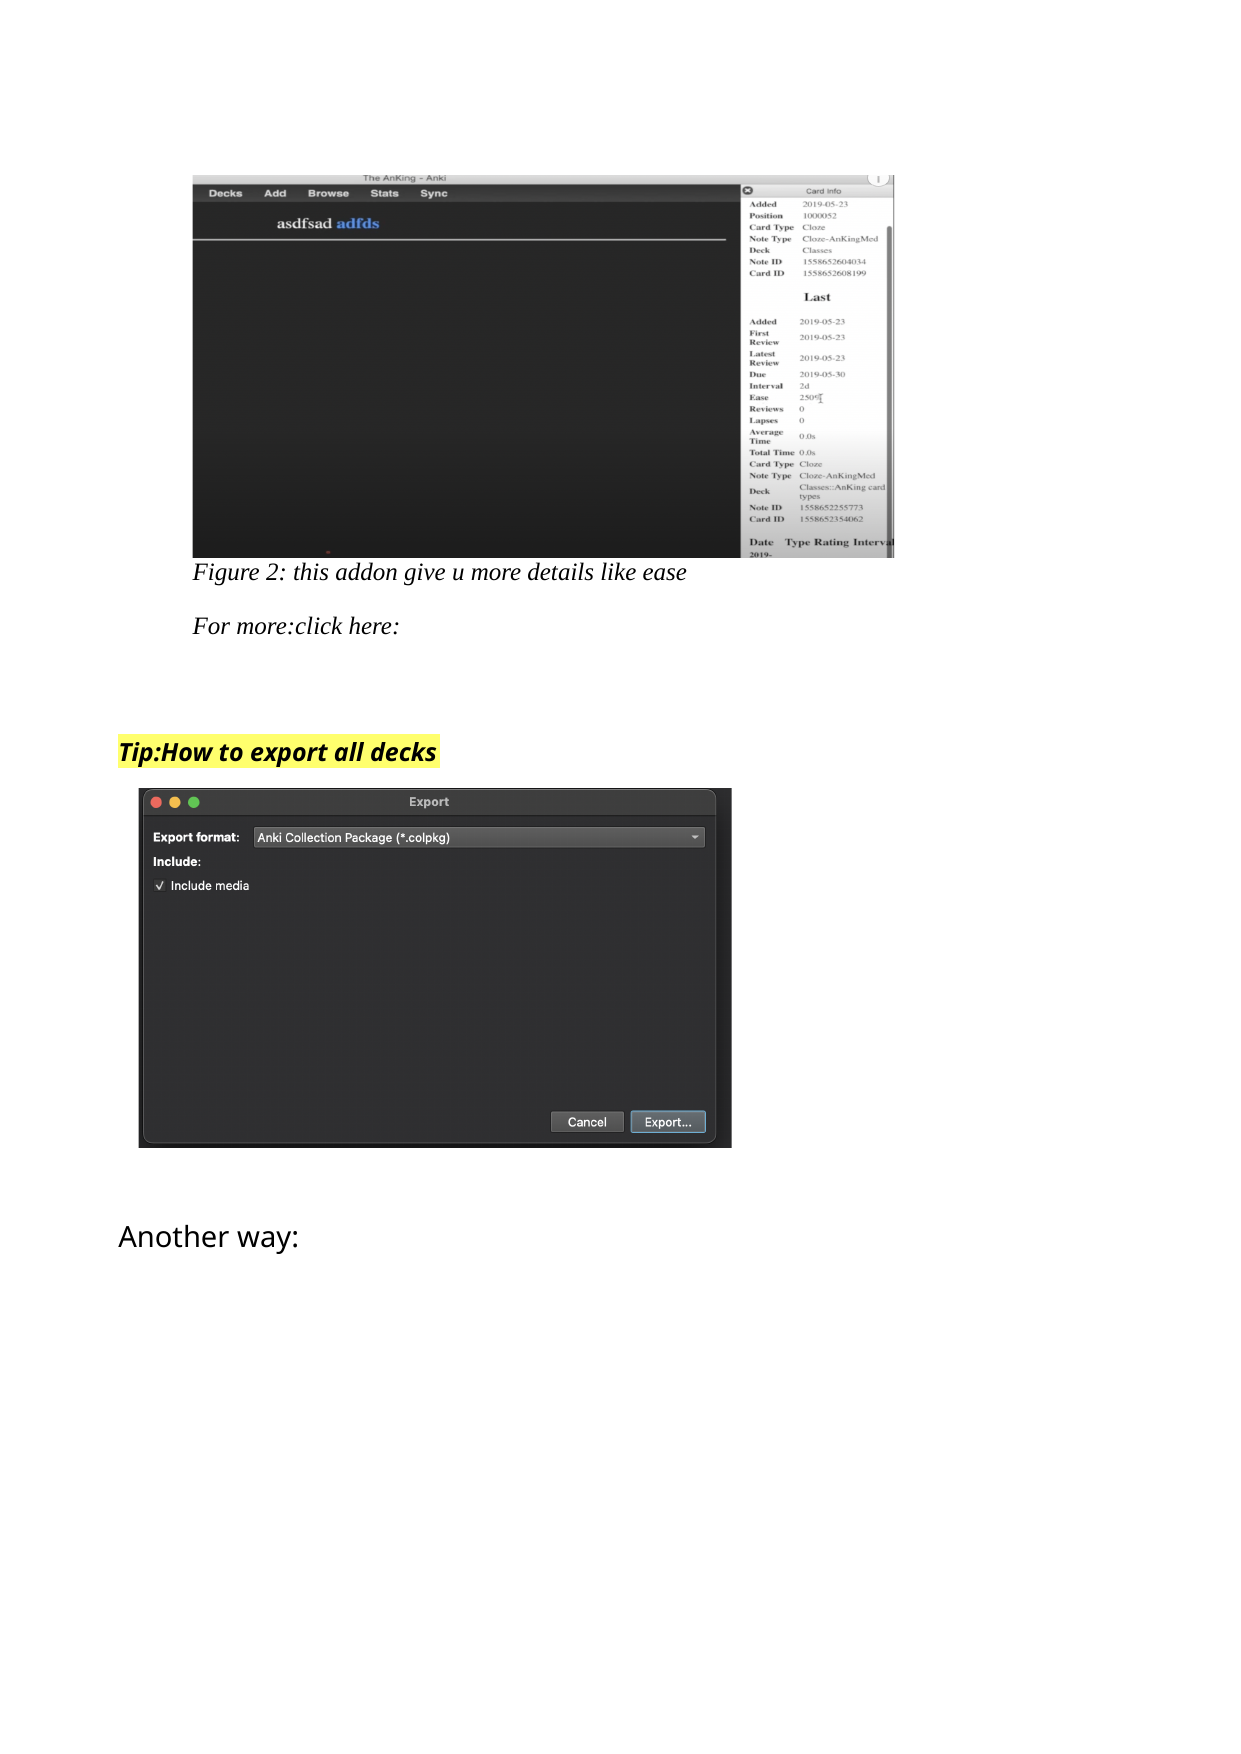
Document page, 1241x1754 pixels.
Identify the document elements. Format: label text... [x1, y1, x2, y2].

text Figure 2: this addon give u more details like ease [192, 558, 894, 586]
subtitle Tip:How to export all decks [440, 734, 1122, 768]
picture [138, 788, 732, 1148]
text Another way: [118, 1216, 1122, 1256]
text For more:click here: [192, 611, 894, 640]
picture [192, 175, 895, 558]
